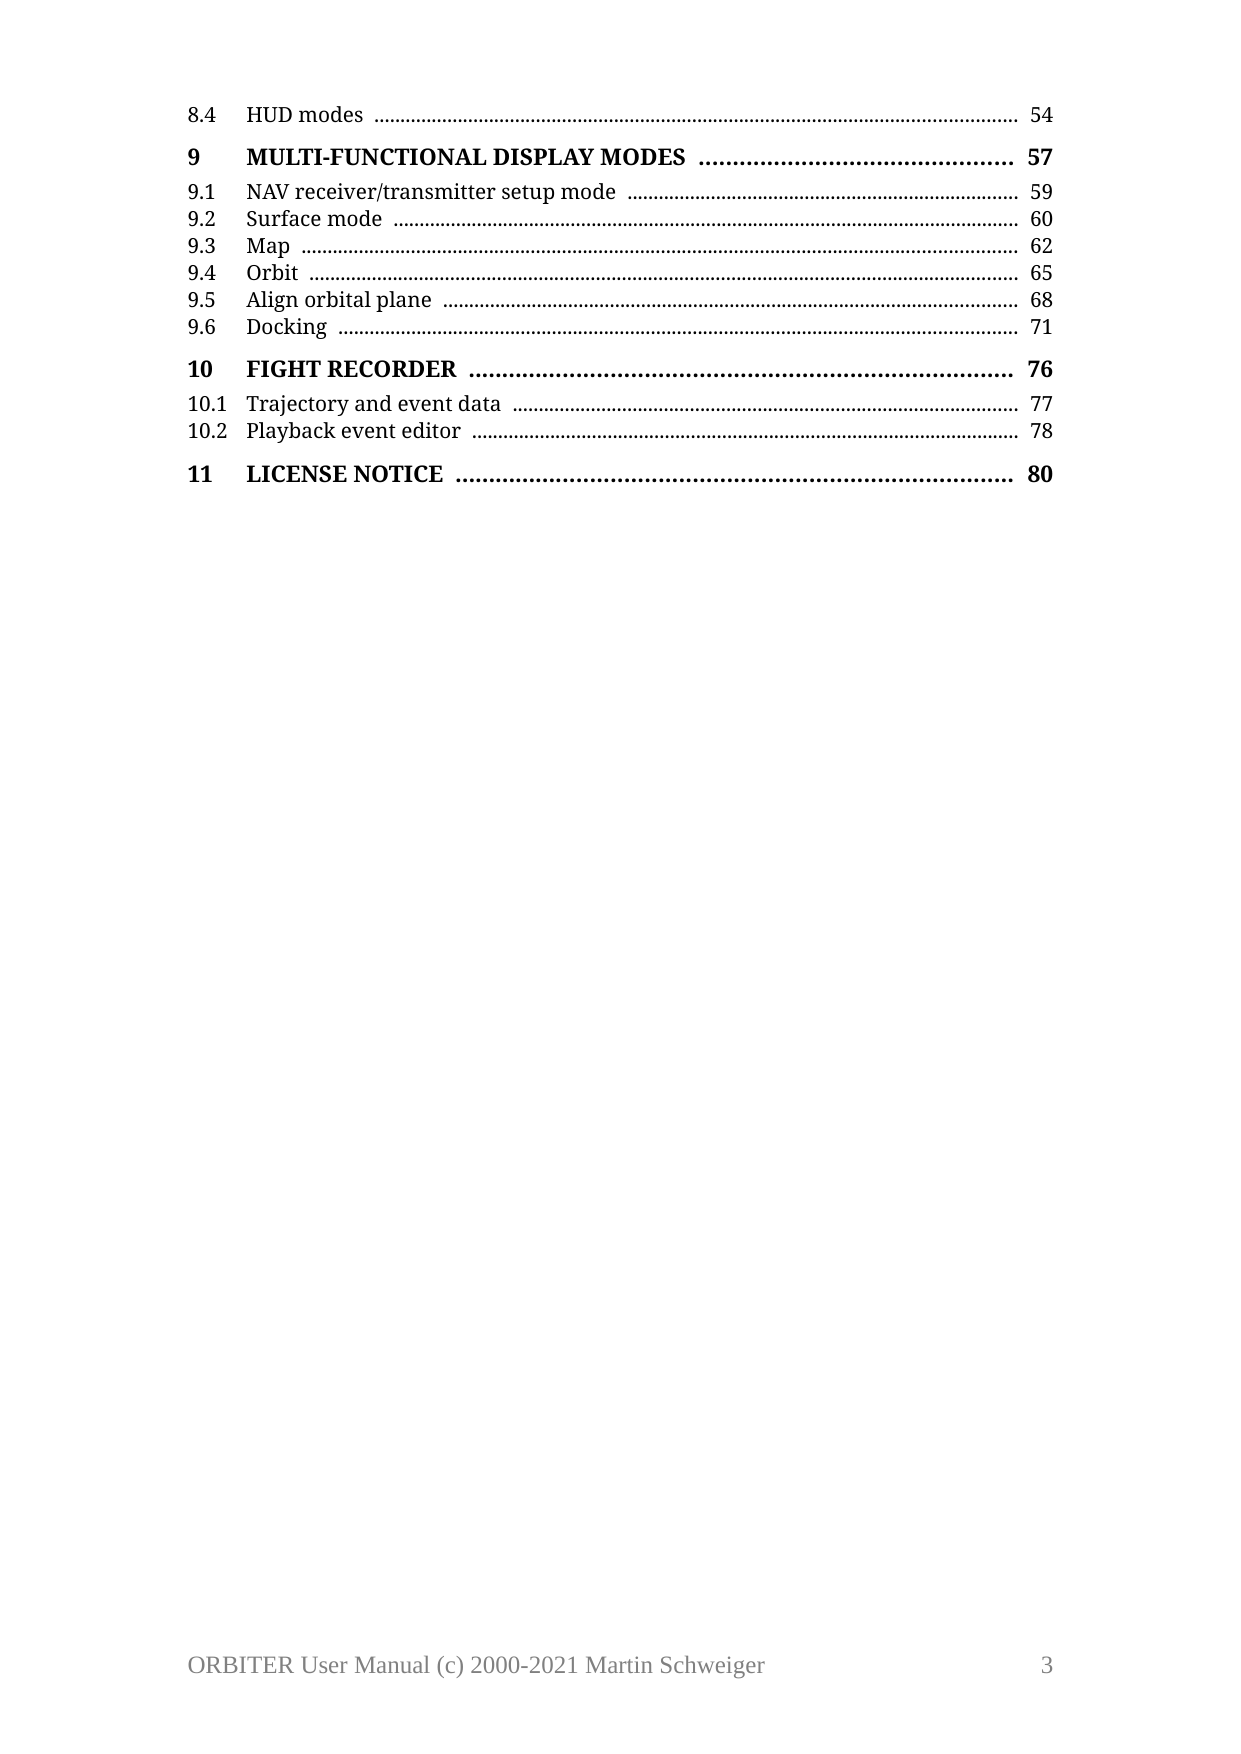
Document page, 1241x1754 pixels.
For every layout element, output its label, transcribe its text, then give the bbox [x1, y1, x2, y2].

text 9.3 Map 62 [187, 232, 1053, 259]
text 9.6 Docking 71 [187, 313, 1053, 340]
text 9 Multi-functional display modes 57 [187, 140, 1053, 171]
text 9.1 NAV receiver/transmitter setup mode 59 [187, 178, 1053, 205]
text 10.2 Playback event editor 78 [187, 417, 1053, 444]
text 8.4 HUD modes 54 [187, 100, 1053, 127]
text 10.1 Trajectory and event data 77 [187, 390, 1053, 417]
text 11 License notice 80 [187, 457, 1053, 488]
text 9.5 Align orbital plane 68 [187, 286, 1053, 313]
text 9.2 Surface mode 60 [187, 205, 1053, 232]
text 10 Fight recorder 76 [187, 353, 1053, 384]
text 9.4 Orbit 65 [187, 259, 1053, 286]
